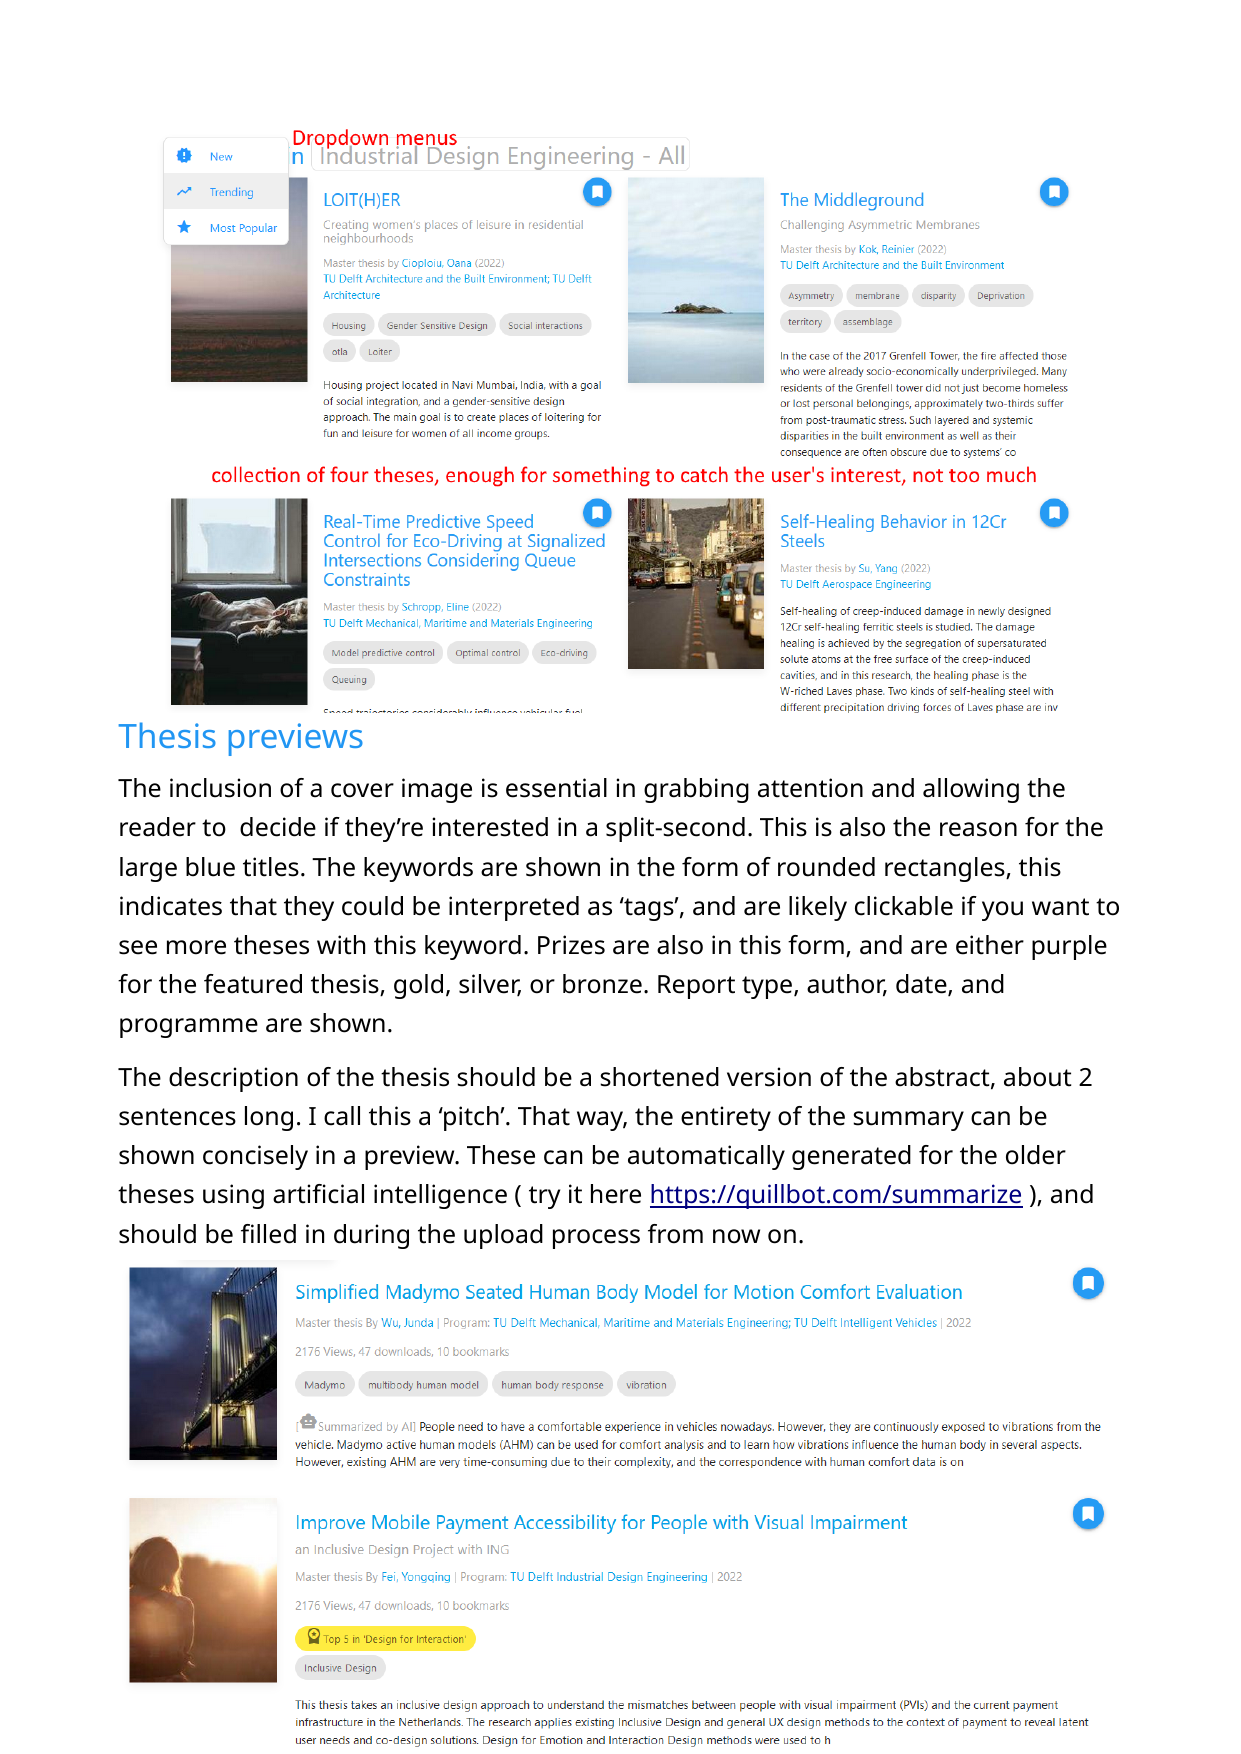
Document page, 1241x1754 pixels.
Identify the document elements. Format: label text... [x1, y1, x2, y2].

subtitle Thesis previews [118, 713, 1122, 758]
text The inclusion of a cover image is essential in grabbing attention and allowing the reader to decide if they’re interested in a split-second. This is also the reason for the large blue titles. The keywords are shown in the form of rounded rectangles, this indicates that they could be interpreted as ‘tags’, and are likely clickable if you want to see more theses with this keyword. Prizes are also in this form, and are either purple for the featured thesis, gold, silver, or bronze. Report type, author, date, and programme are shown. [118, 771, 1122, 1040]
text The description of the thesis should be a shortened version of the abstract, about 2 sentences long. I call this a ‘pitch’. That way, the entirety of the summary can be shown concisely in a preview. These can be automatically generated for the older theses using artificial intelligence ( try it here https://quillbot.com/summarize ), and should be filled in during the upload process from now on. [118, 1060, 1122, 1250]
picture [119, 1260, 1124, 1754]
picture [118, 118, 1123, 713]
